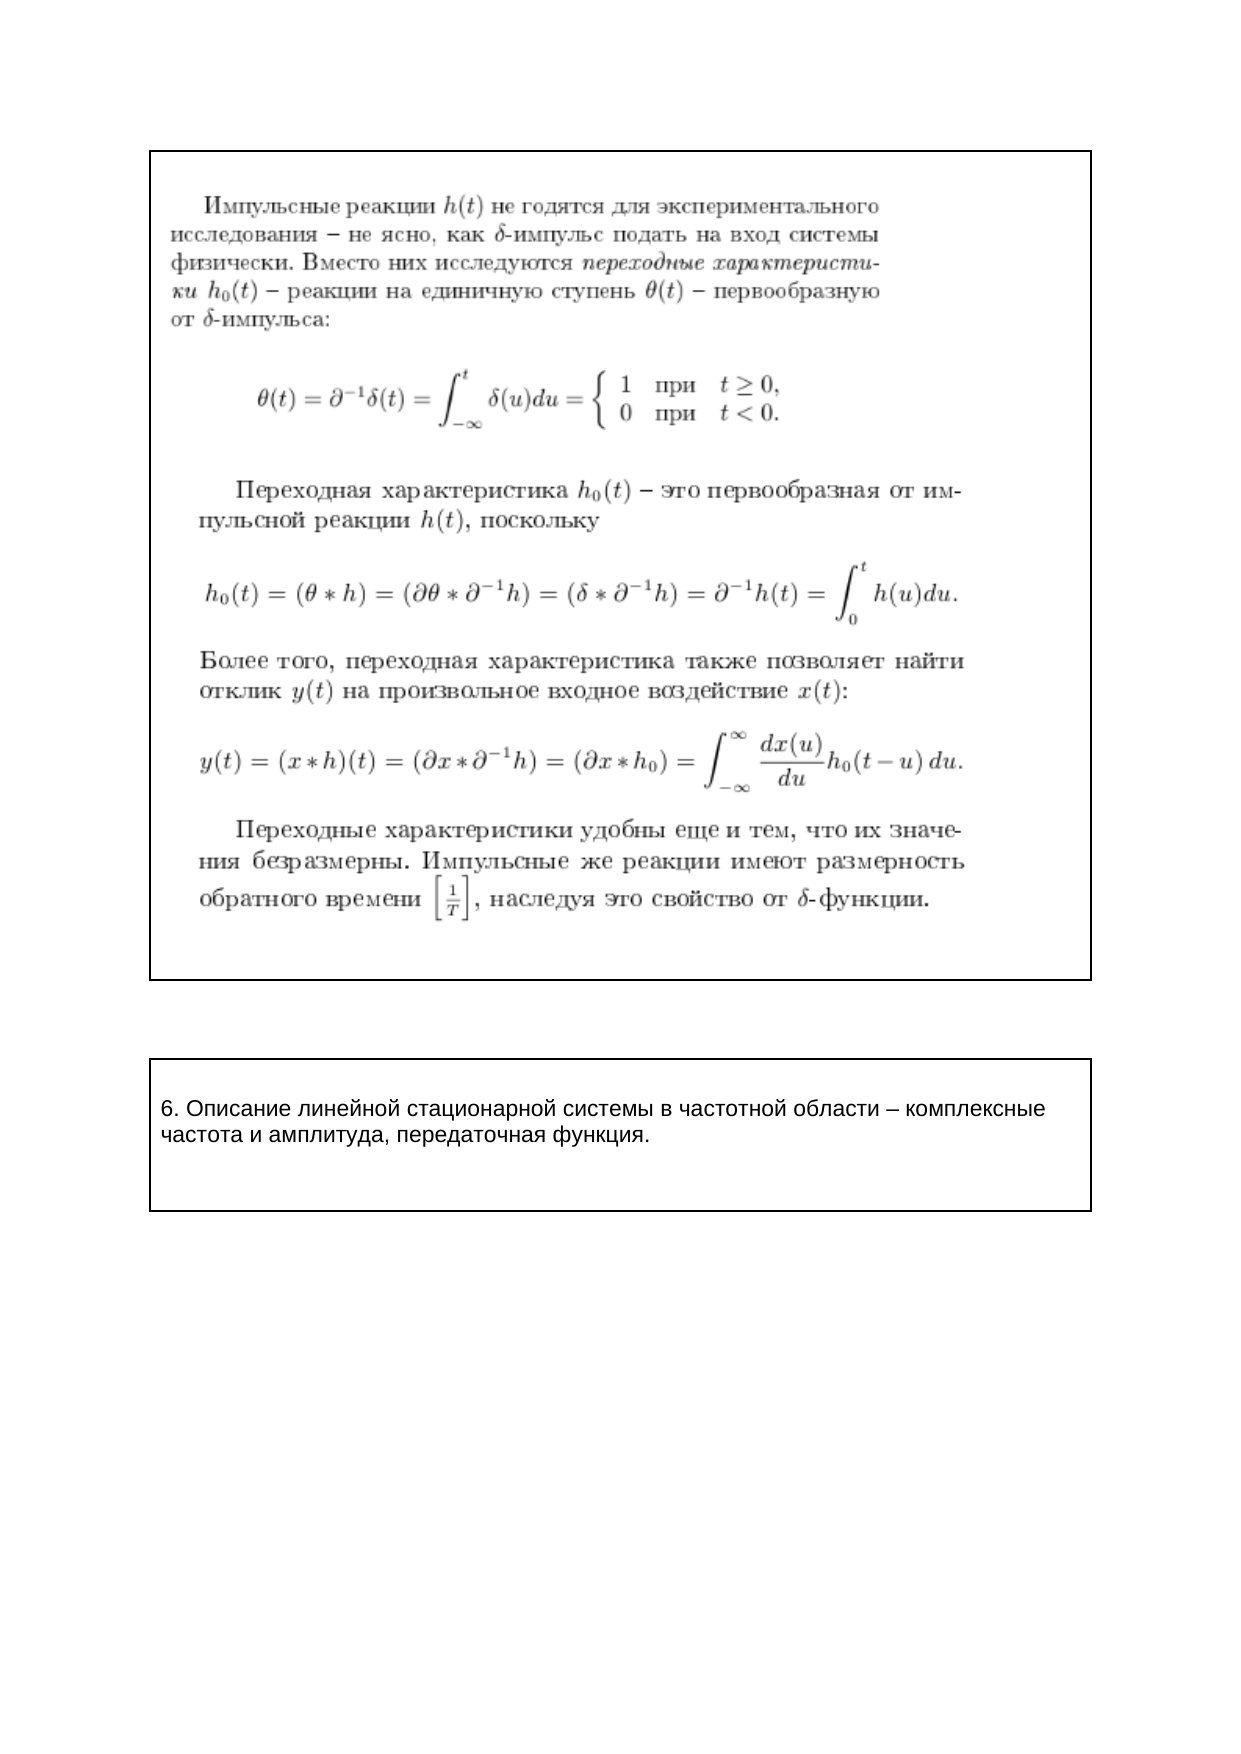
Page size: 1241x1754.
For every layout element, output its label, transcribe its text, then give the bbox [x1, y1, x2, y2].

table_header 6. Описание линейной стационарной системы в частотной области – комплексные частота и амплитуда, передаточная функция. [151, 1060, 1090, 1209]
table_cell [151, 152, 1090, 979]
picture [160, 187, 1030, 944]
